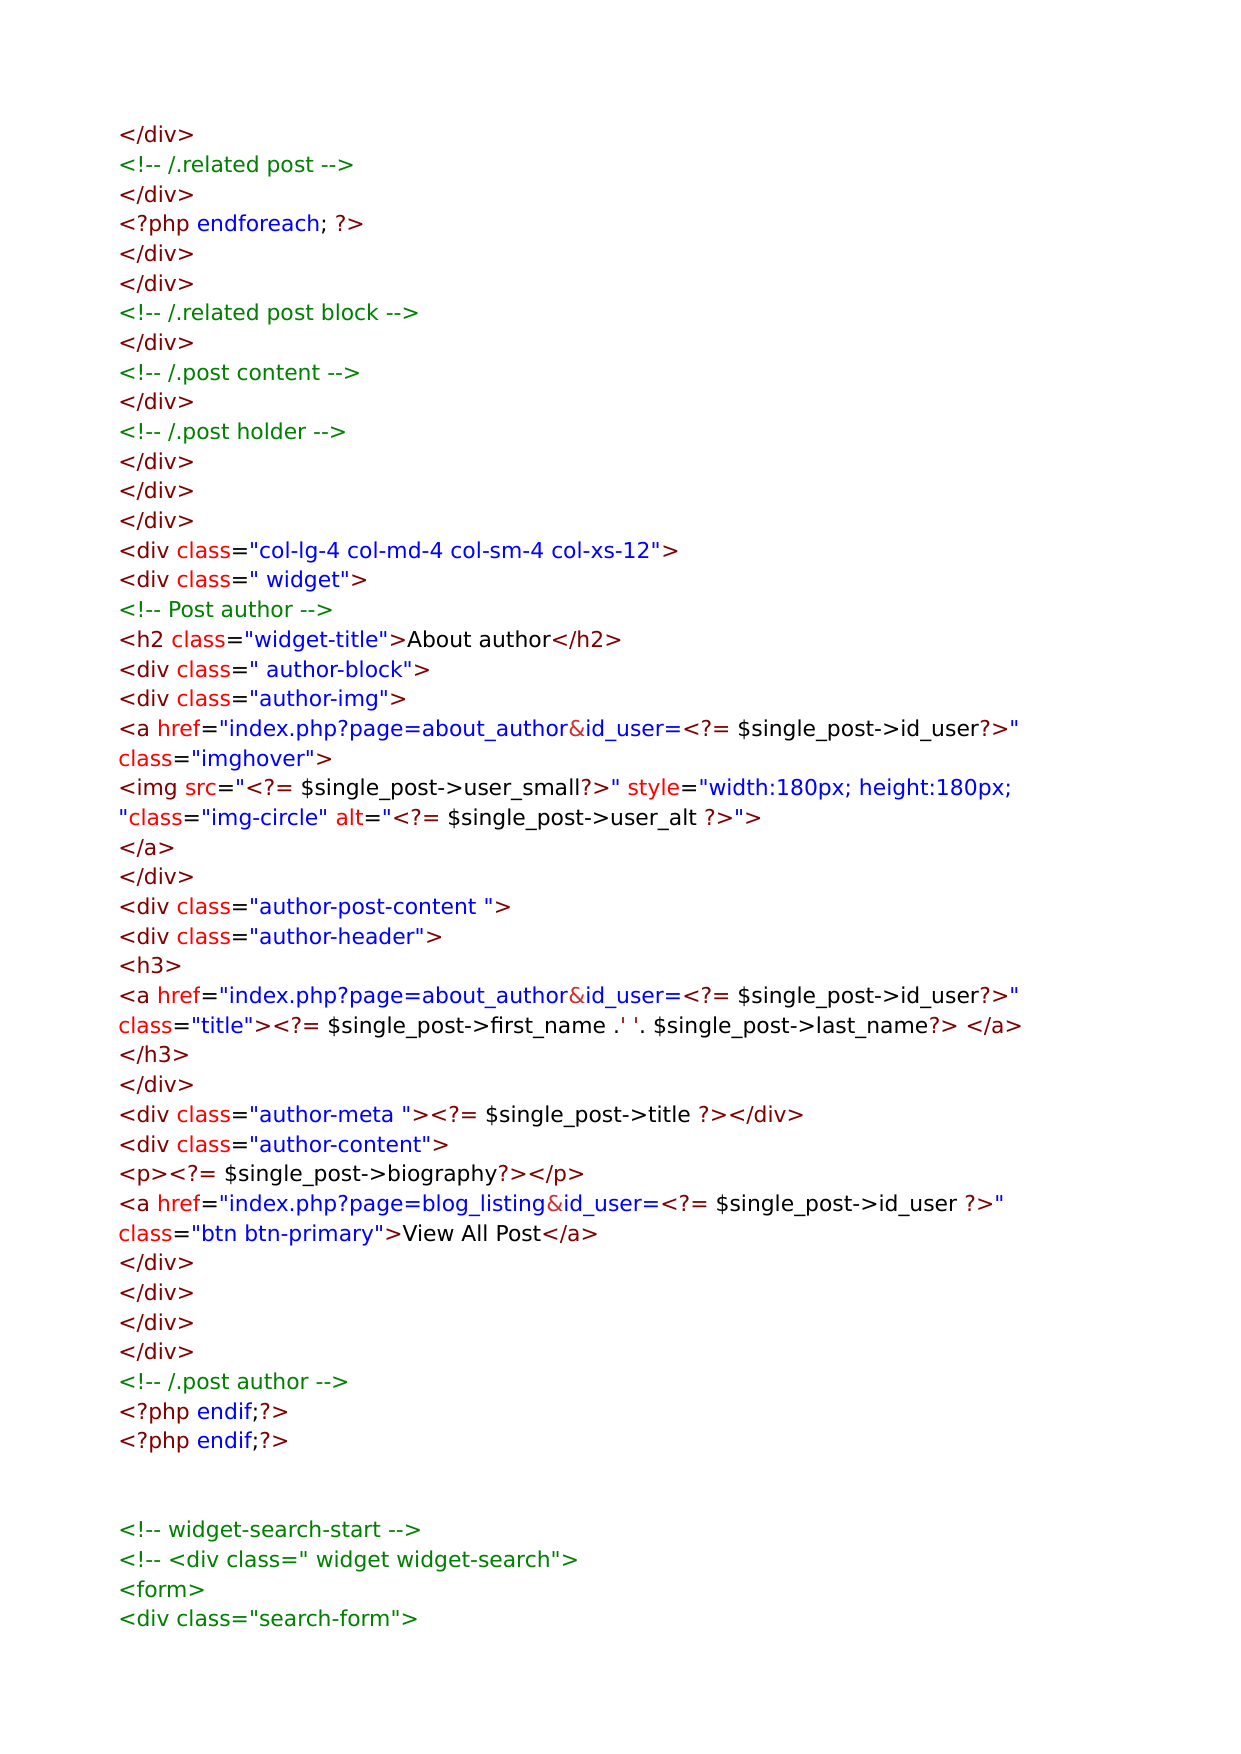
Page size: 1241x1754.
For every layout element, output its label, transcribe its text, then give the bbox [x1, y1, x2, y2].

text </div> [118, 860, 1122, 890]
text <!-- /.post author --> [118, 1365, 1122, 1395]
text </div> [118, 177, 1122, 207]
text <div class="author-header"> [118, 920, 1122, 949]
text <div class="col-lg-4 col-md-4 col-sm-4 col-xs-12"> [118, 534, 1122, 563]
text <!-- /.post content --> [118, 356, 1122, 385]
text <h2 class="widget-title">About author</h2> [118, 623, 1122, 652]
text </div> [118, 1276, 1122, 1306]
text </div> [118, 267, 1122, 296]
text <a href="index.php?page=about_author&id_user=<?= $single_post->id_user?>" class="imghover"> [118, 712, 1122, 771]
text <?php endif;?> [118, 1424, 1122, 1454]
text </div> [118, 118, 1122, 148]
text </div> [118, 326, 1122, 356]
text <div class="author-content"> [118, 1127, 1122, 1157]
text </a> [118, 831, 1122, 860]
text </div> [118, 1335, 1122, 1365]
text <div class="search-form"> [118, 1602, 1122, 1632]
text <img src="<?= $single_post->user_small?>" style="width:180px; height:180px; "class="img-circle" alt="<?= $single_post->user_alt ?>"> [118, 771, 1122, 831]
text </h3> [118, 1038, 1122, 1068]
text </div> [118, 385, 1122, 415]
text <a href="index.php?page=about_author&id_user=<?= $single_post->id_user?>" class="title"><?= $single_post->first_name .' '. $single_post->last_name?> </a> [118, 979, 1122, 1038]
text <!-- /.post holder --> [118, 415, 1122, 445]
text </div> [118, 1306, 1122, 1335]
text <form> [118, 1573, 1122, 1602]
text <?php endforeach; ?> [118, 207, 1122, 237]
text <?php endif;?> [118, 1395, 1122, 1424]
text <!-- Post author --> [118, 593, 1122, 623]
text <div class=" author-block"> [118, 652, 1122, 682]
text <div class="author-meta "><?= $single_post->title ?></div> [118, 1098, 1122, 1127]
text </div> [118, 1246, 1122, 1276]
text <div class="author-post-content "> [118, 890, 1122, 920]
text <!-- /.related post block --> [118, 296, 1122, 326]
text <p><?= $single_post->biography?></p> [118, 1157, 1122, 1187]
text </div> [118, 445, 1122, 474]
text <!-- widget-search-start --> [118, 1513, 1122, 1543]
text </div> [118, 237, 1122, 267]
text <!-- <div class=" widget widget-search"> [118, 1543, 1122, 1573]
text <div class=" widget"> [118, 563, 1122, 593]
text <h3> [118, 949, 1122, 979]
text <div class="author-img"> [118, 682, 1122, 712]
text <!-- /.related post --> [118, 148, 1122, 177]
text </div> [118, 1068, 1122, 1098]
text <a href="index.php?page=blog_listing&id_user=<?= $single_post->id_user ?>" class="btn btn-primary">View All Post</a> [118, 1187, 1122, 1246]
text </div> [118, 474, 1122, 504]
text </div> [118, 504, 1122, 534]
